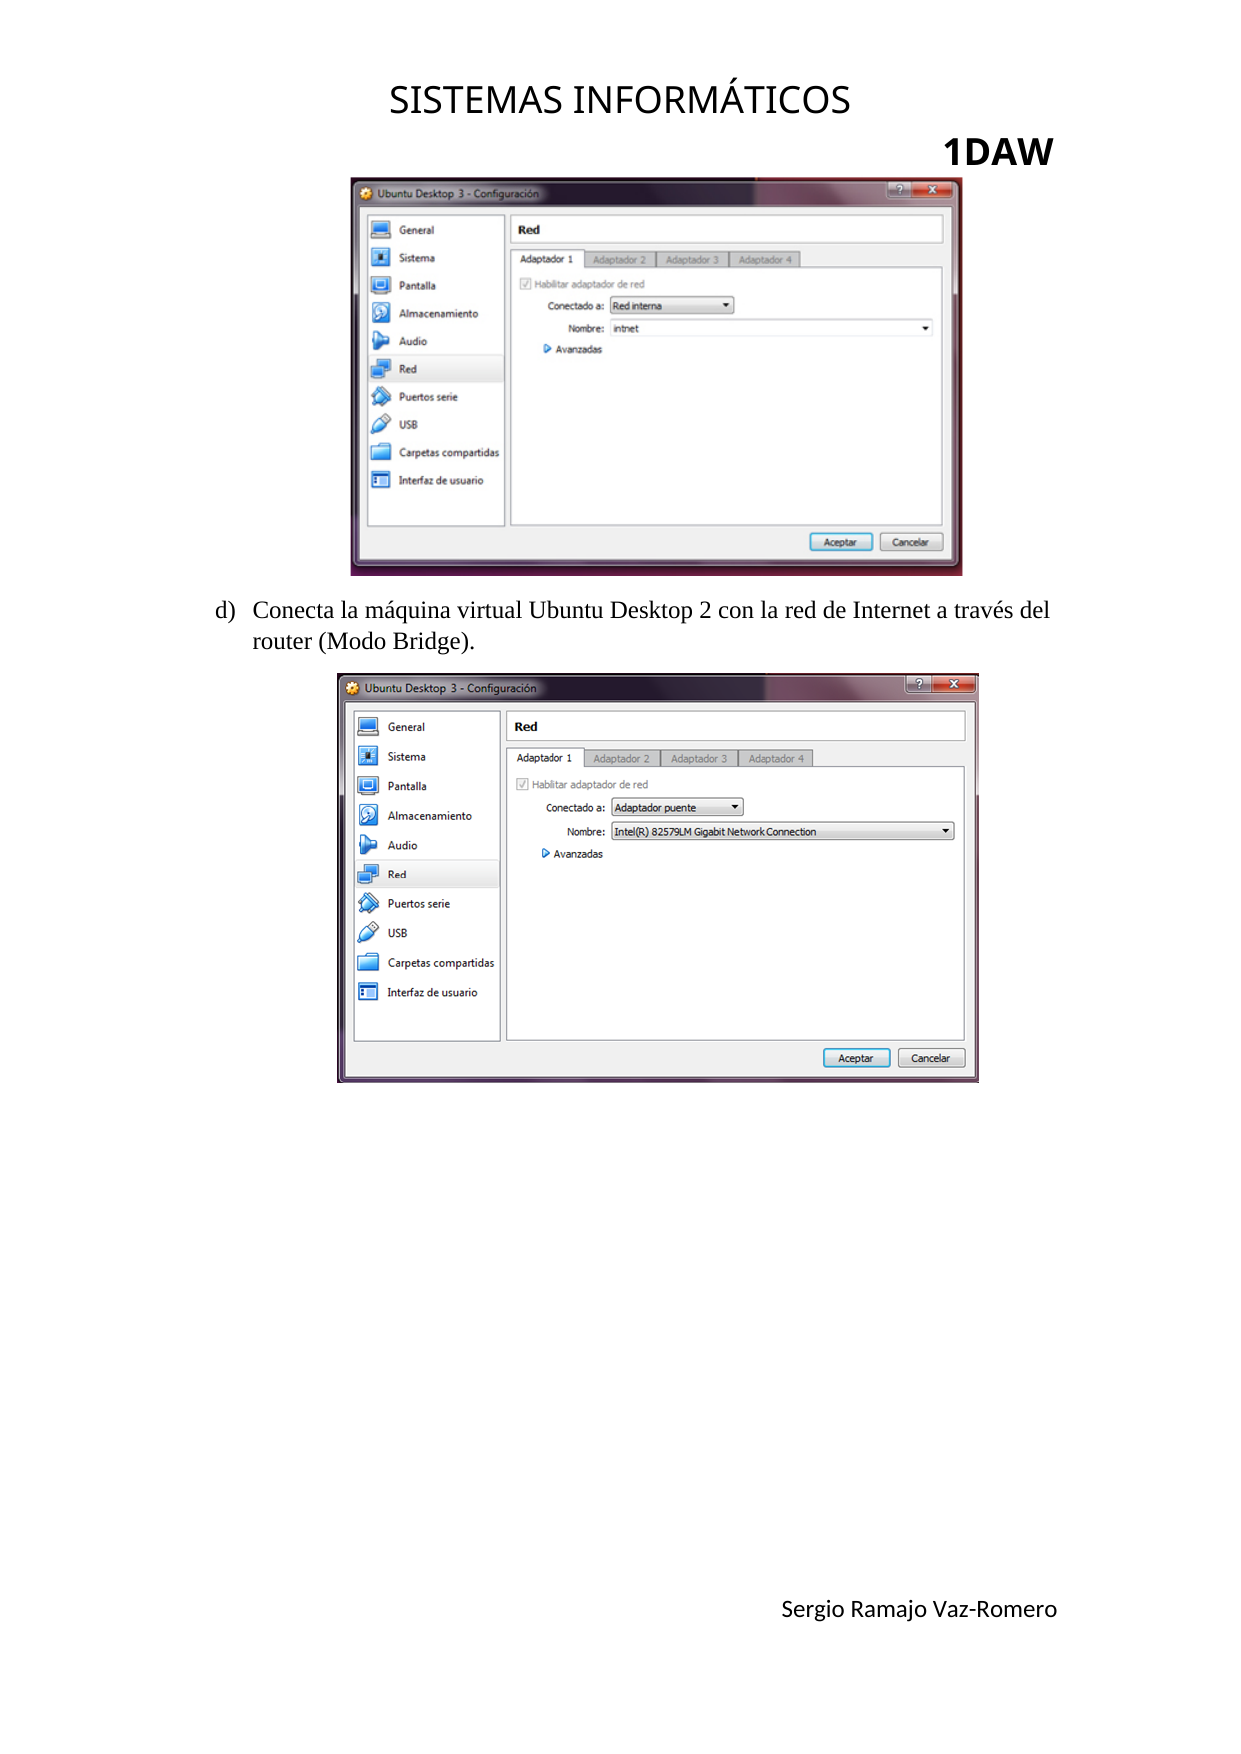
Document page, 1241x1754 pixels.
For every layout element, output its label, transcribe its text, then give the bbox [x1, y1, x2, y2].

list Conecta la máquina virtual Ubuntu Desktop 2 con la red de Internet a través del router (Modo Bridge). [215, 595, 1063, 654]
picture [336, 673, 979, 1083]
picture [350, 175, 965, 576]
